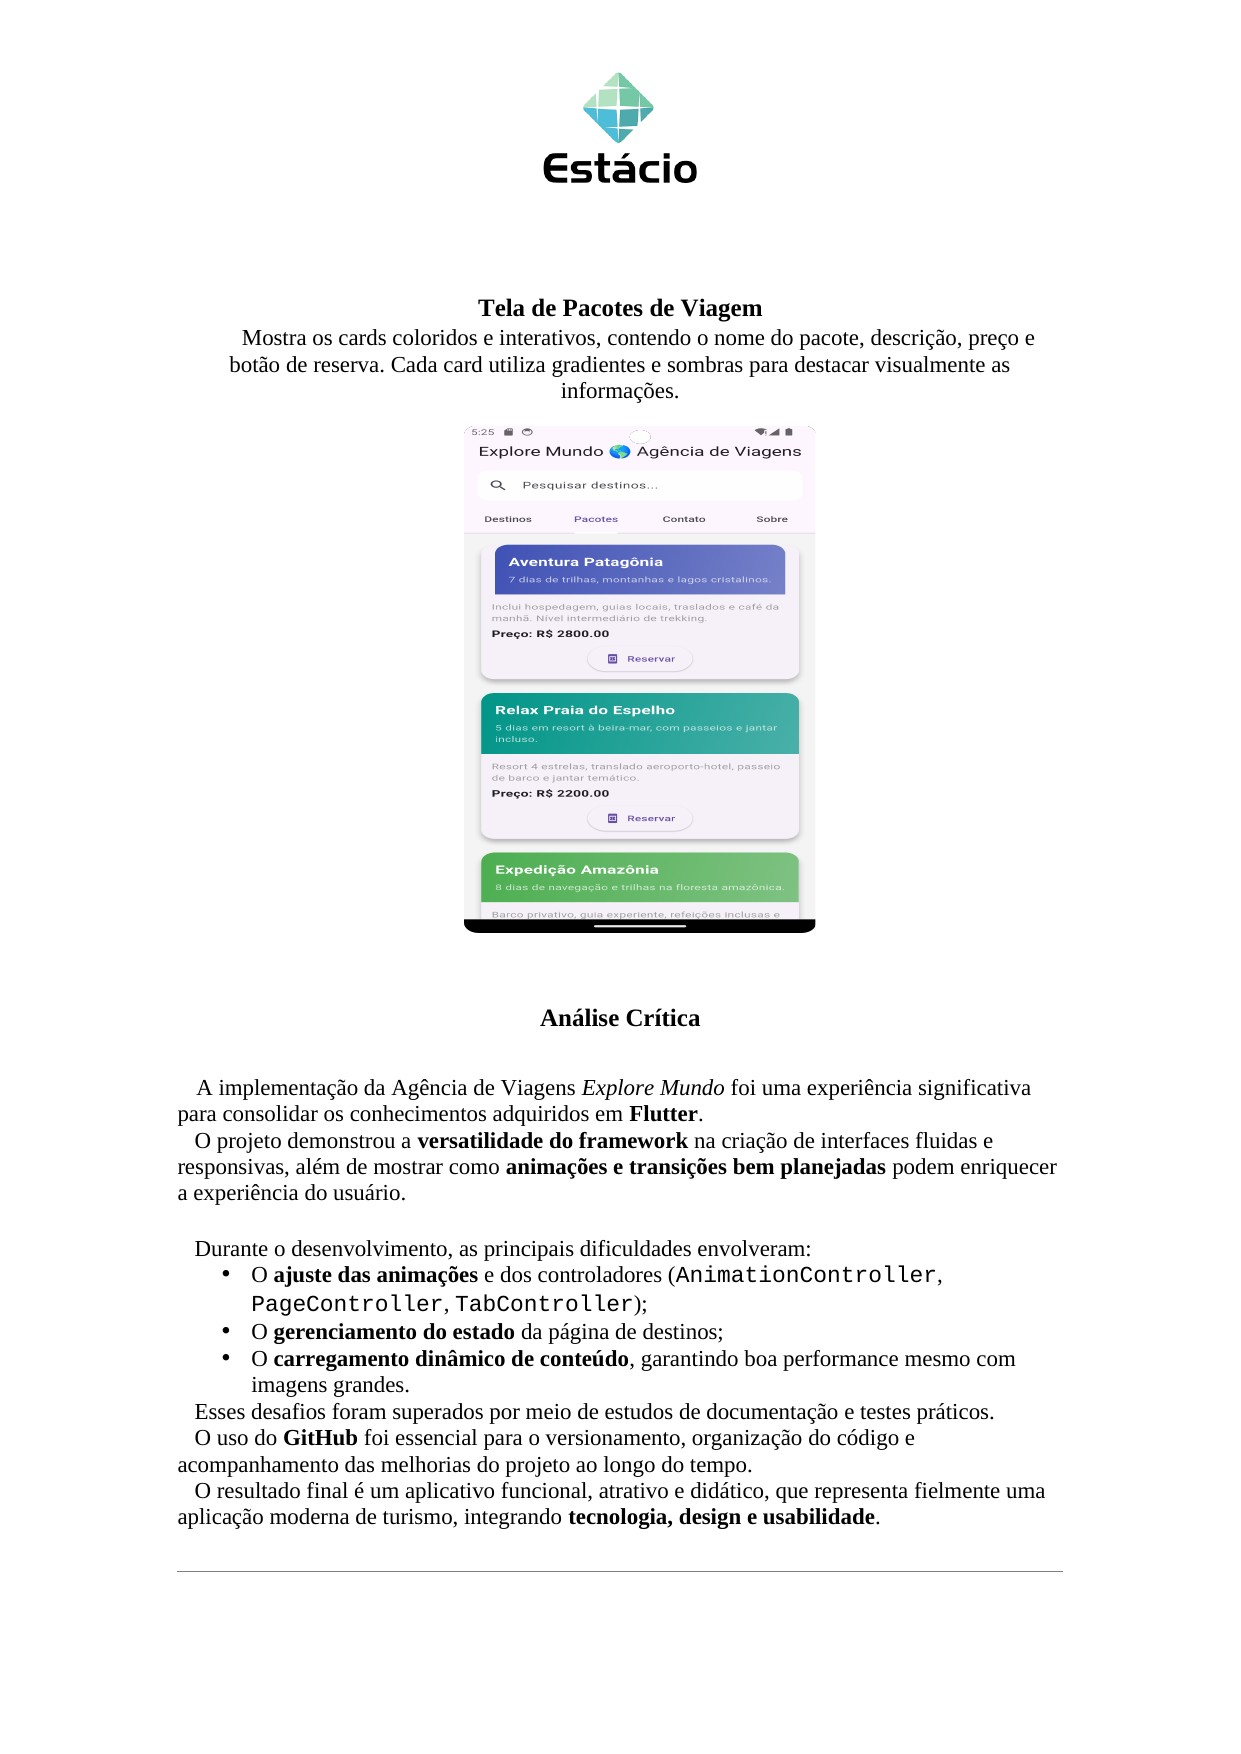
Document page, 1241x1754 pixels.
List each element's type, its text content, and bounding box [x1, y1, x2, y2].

text Esses desafios foram superados por meio de estudos de documentação e testes práticos. O uso do GitHub foi essencial para o versionamento, organização do código e acompanhamento das melhorias do projeto ao longo do tempo. [177, 1398, 1063, 1477]
text A implementação da Agência de Viagens Explore Mundo foi uma experiência significativa para consolidar os conhecimentos adquiridos em Flutter. O projeto demonstrou a versatilidade do framework na criação de interfaces fluidas e responsivas, além de mostrar como animações e transições bem planejadas podem enriquecer a experiência do usuário. [177, 1074, 1063, 1206]
picture [464, 426, 816, 933]
text Durante o desenvolvimento, as principais dificuldades envolveram: [177, 1235, 1063, 1262]
list O gerenciamento do estado da página de destinos; [222, 1318, 1063, 1345]
subtitle Análise Crítica [177, 1003, 1063, 1032]
list O carregamento dinâmico de conteúdo, garantindo boa performance mesmo com imagens grandes. [222, 1345, 1063, 1398]
list O ajuste das animações e dos controladores (AnimationController, PageController, TabController); [222, 1262, 1063, 1318]
picture [543, 71, 697, 183]
text Tela de Pacotes de Viagem Mostra os cards coloridos e interativos, contendo o nome do pacote, descrição, preço e botão de reserva. Cada card utiliza gradientes e sombras para destacar visualmente as informações. [177, 293, 1063, 404]
text O resultado final é um aplicativo funcional, atrativo e didático, que representa fielmente uma aplicação moderna de turismo, integrando tecnologia, design e usabilidade. [177, 1477, 1063, 1530]
